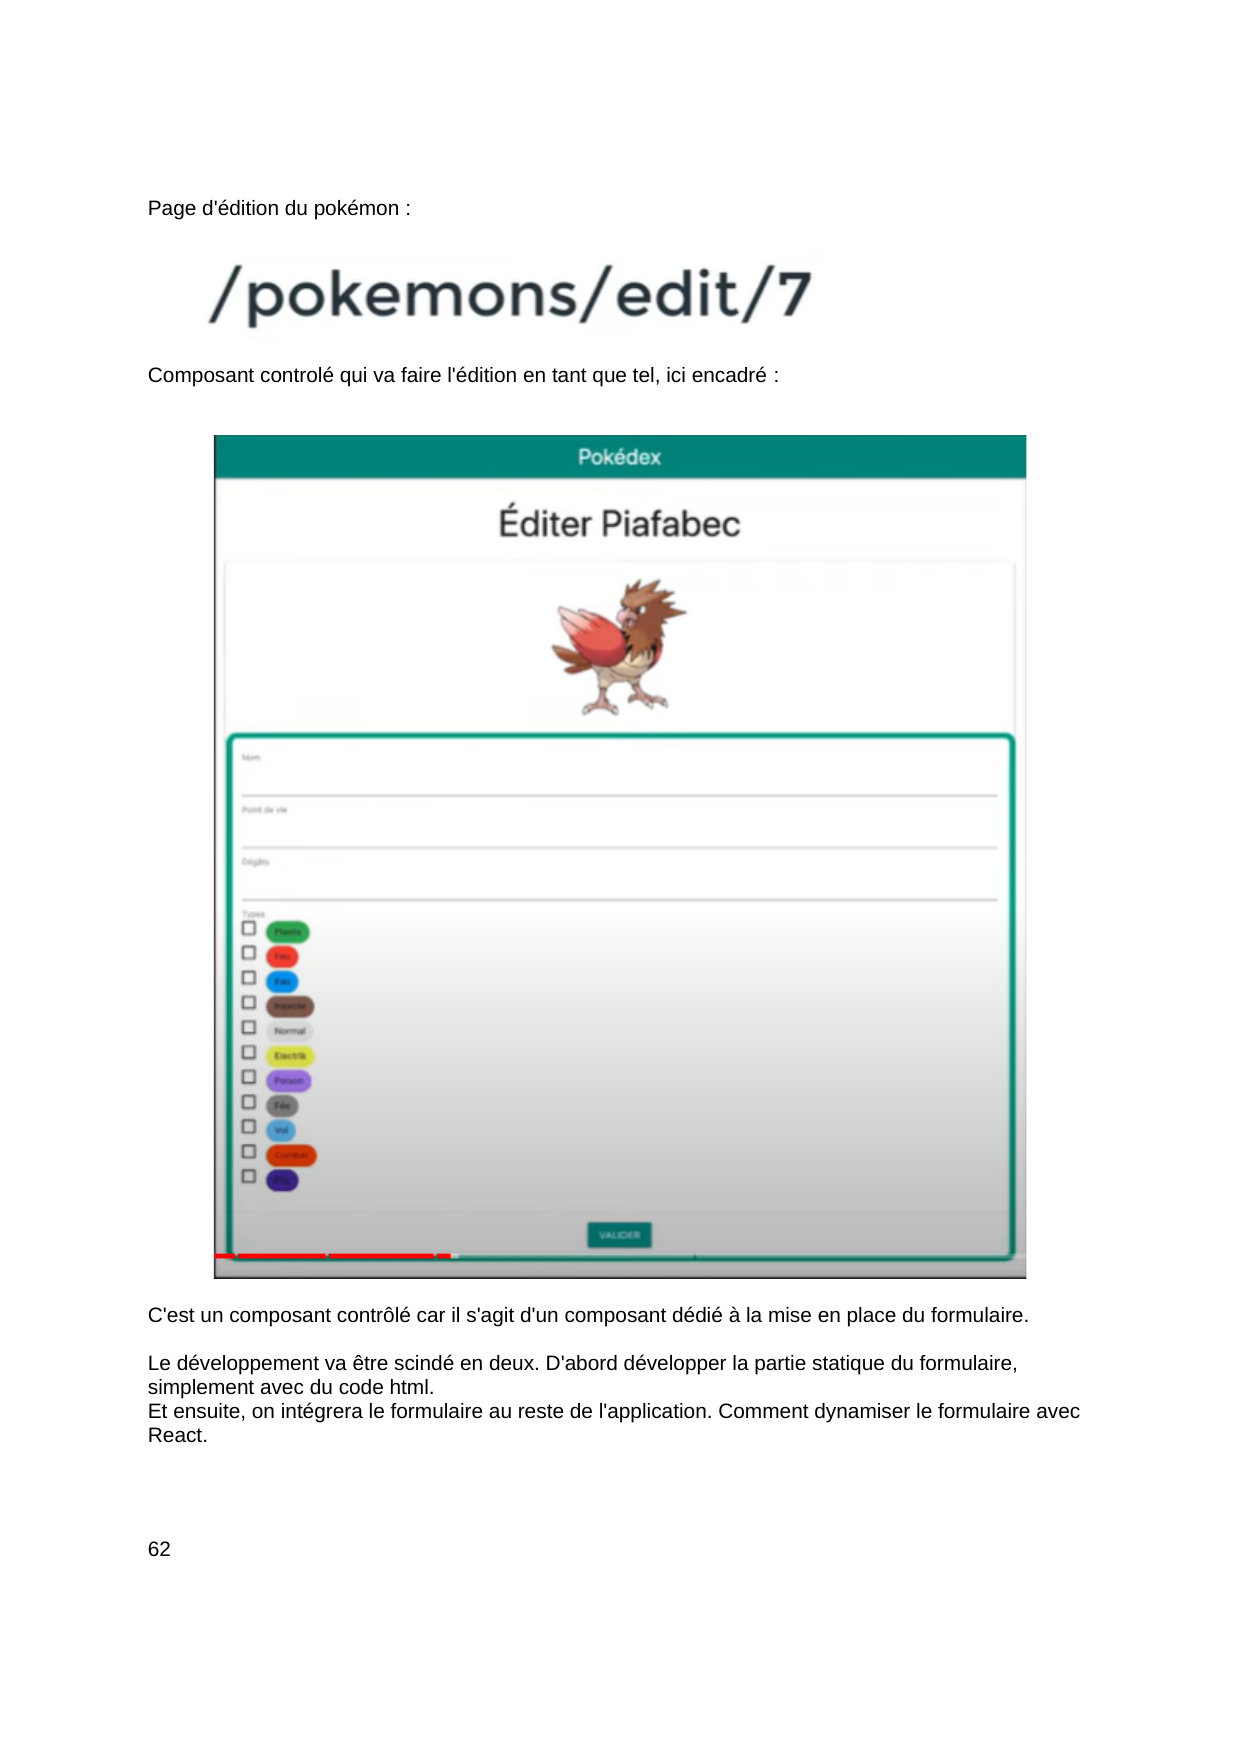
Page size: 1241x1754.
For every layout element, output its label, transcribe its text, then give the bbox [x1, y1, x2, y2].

text C'est un composant contrôlé car il s'agit d'un composant dédié à la mise en place du formulaire. [148, 1303, 1093, 1327]
text Le développement va être scindé en deux. D'abord développer la partie statique du formulaire, simplement avec du code html. [148, 1351, 1093, 1399]
picture [213, 435, 1027, 1279]
text Page d'édition du pokémon : [148, 196, 1093, 219]
text Composant controlé qui va faire l'édition en tant que tel, ici encadré : [148, 363, 1093, 387]
picture [177, 243, 825, 342]
text Et ensuite, on intégrera le formulaire au reste de l'application. Comment dynamiser le formulaire avec React. [148, 1399, 1093, 1447]
